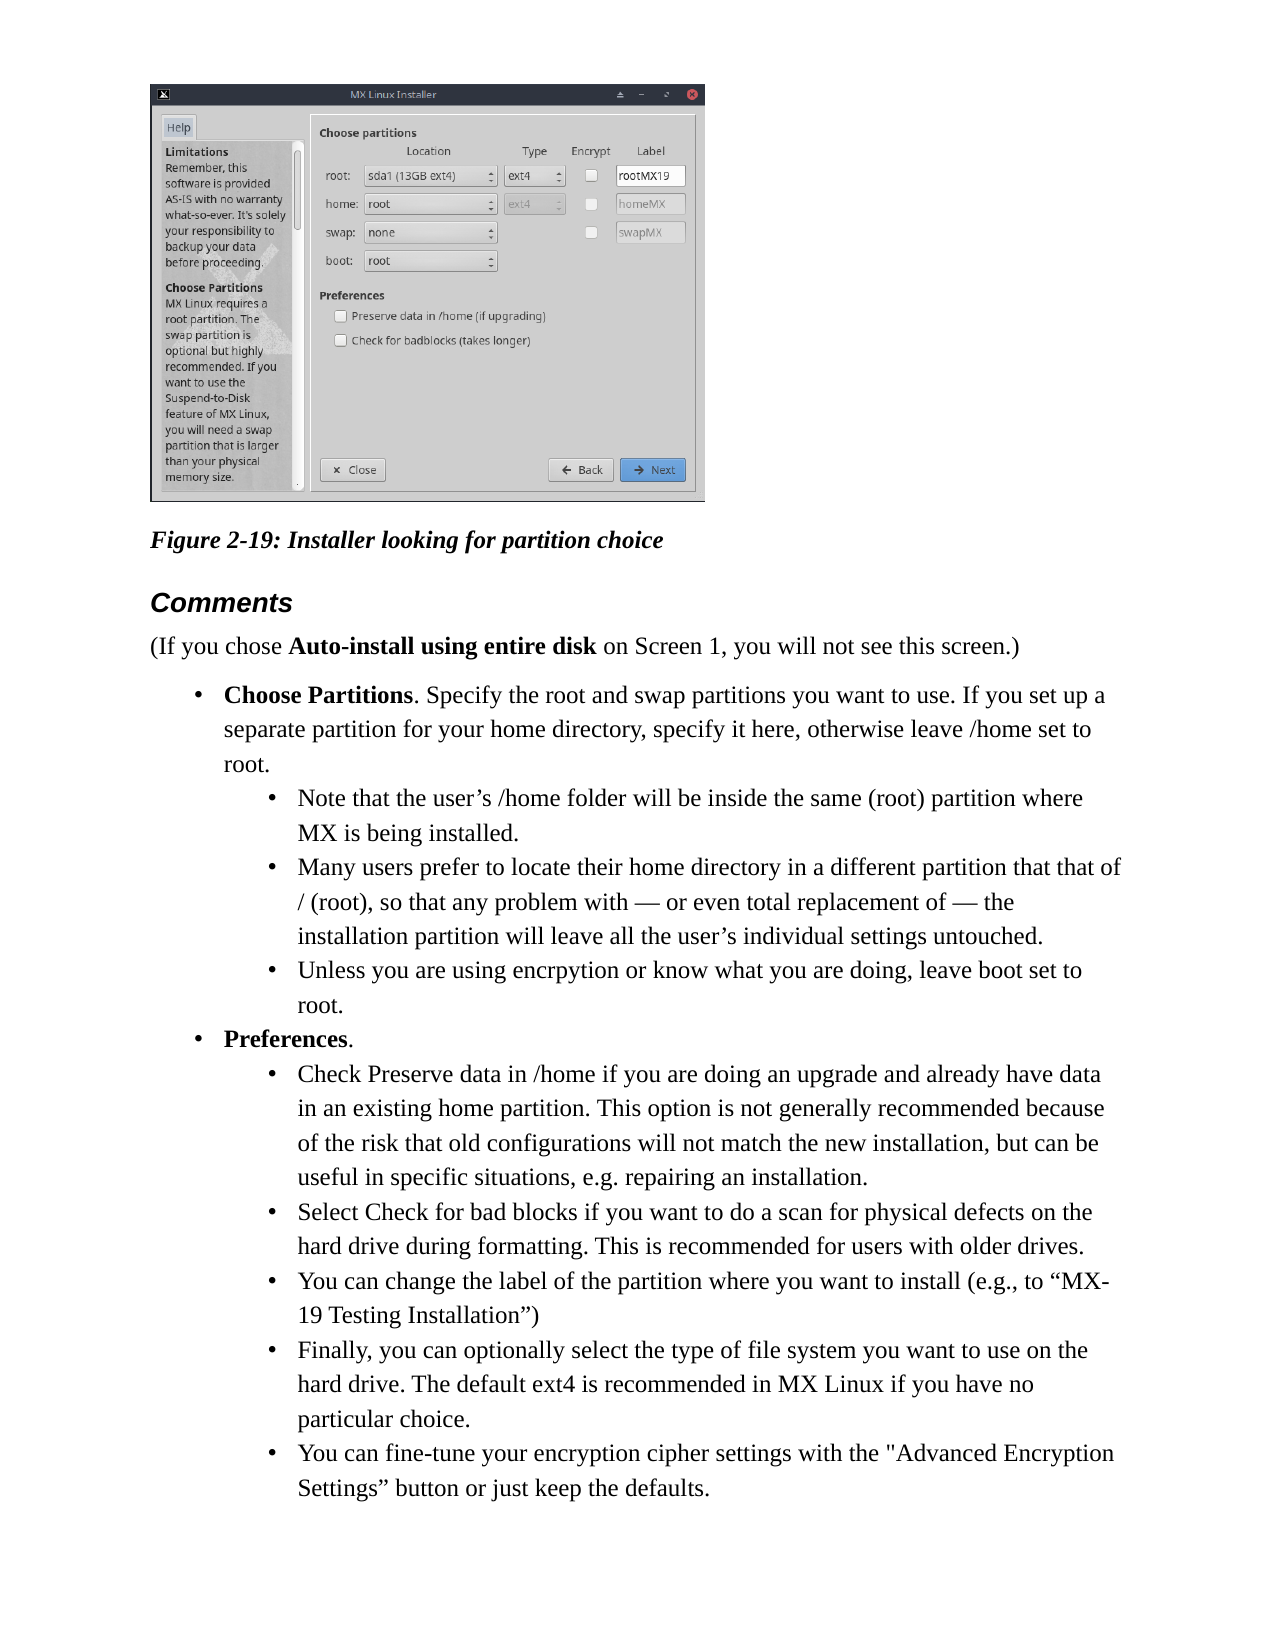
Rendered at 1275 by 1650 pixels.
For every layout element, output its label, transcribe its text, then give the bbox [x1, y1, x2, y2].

list You can change the label of the partition where you want to install (e.g., to “MX-19 Testing Installation”) [268, 1266, 1125, 1329]
text Figure 2-19: Installer looking for partition choice [150, 525, 1125, 553]
list Choose Partitions. Specify the root and swap partitions you want to use. If you set up a separate partition for your home directory, specify it here, otherwise leave /home set to root. [194, 680, 1125, 777]
subtitle Comments [150, 586, 1125, 618]
picture [150, 84, 705, 502]
list Preferences. [194, 1024, 1125, 1053]
list Finally, you can optionally select the type of file system you want to use on the hard drive. The default ext4 is recommended in MX Linux if you have no particular choice. [268, 1335, 1125, 1433]
list You can fine-tune your encryption cipher settings with the "Advanced Encryption Settings” button or just keep the defaults. [268, 1438, 1125, 1502]
list Note that the user’s /home folder will be inside the same (root) partition where MX is being installed. [268, 783, 1125, 846]
list Unless you are using encrpytion or know what you are doing, leave boot set to root. [268, 956, 1125, 1019]
list Check Preserve data in /home if you are doing an upgrade and already have data in an existing home partition. This option is not generally recommended because of the risk that old configurations will not match the new installation, but can be useful in specific situations, e.g. repairing an installation. [268, 1059, 1125, 1191]
text (If you chose Auto-install using entire disk on Screen 1, you will not see this screen.) [150, 631, 1125, 659]
list Many users prefer to locate their home directory in a different partition that that of / (root), so that any problem with — or even total replacement of — the installation partition will leave all the user’s individual settings untouched. [268, 852, 1125, 950]
list Select Check for bad blocks if you want to do a scan for physical defects on the hard drive during formatting. This is recommended for users with older drives. [268, 1197, 1125, 1260]
